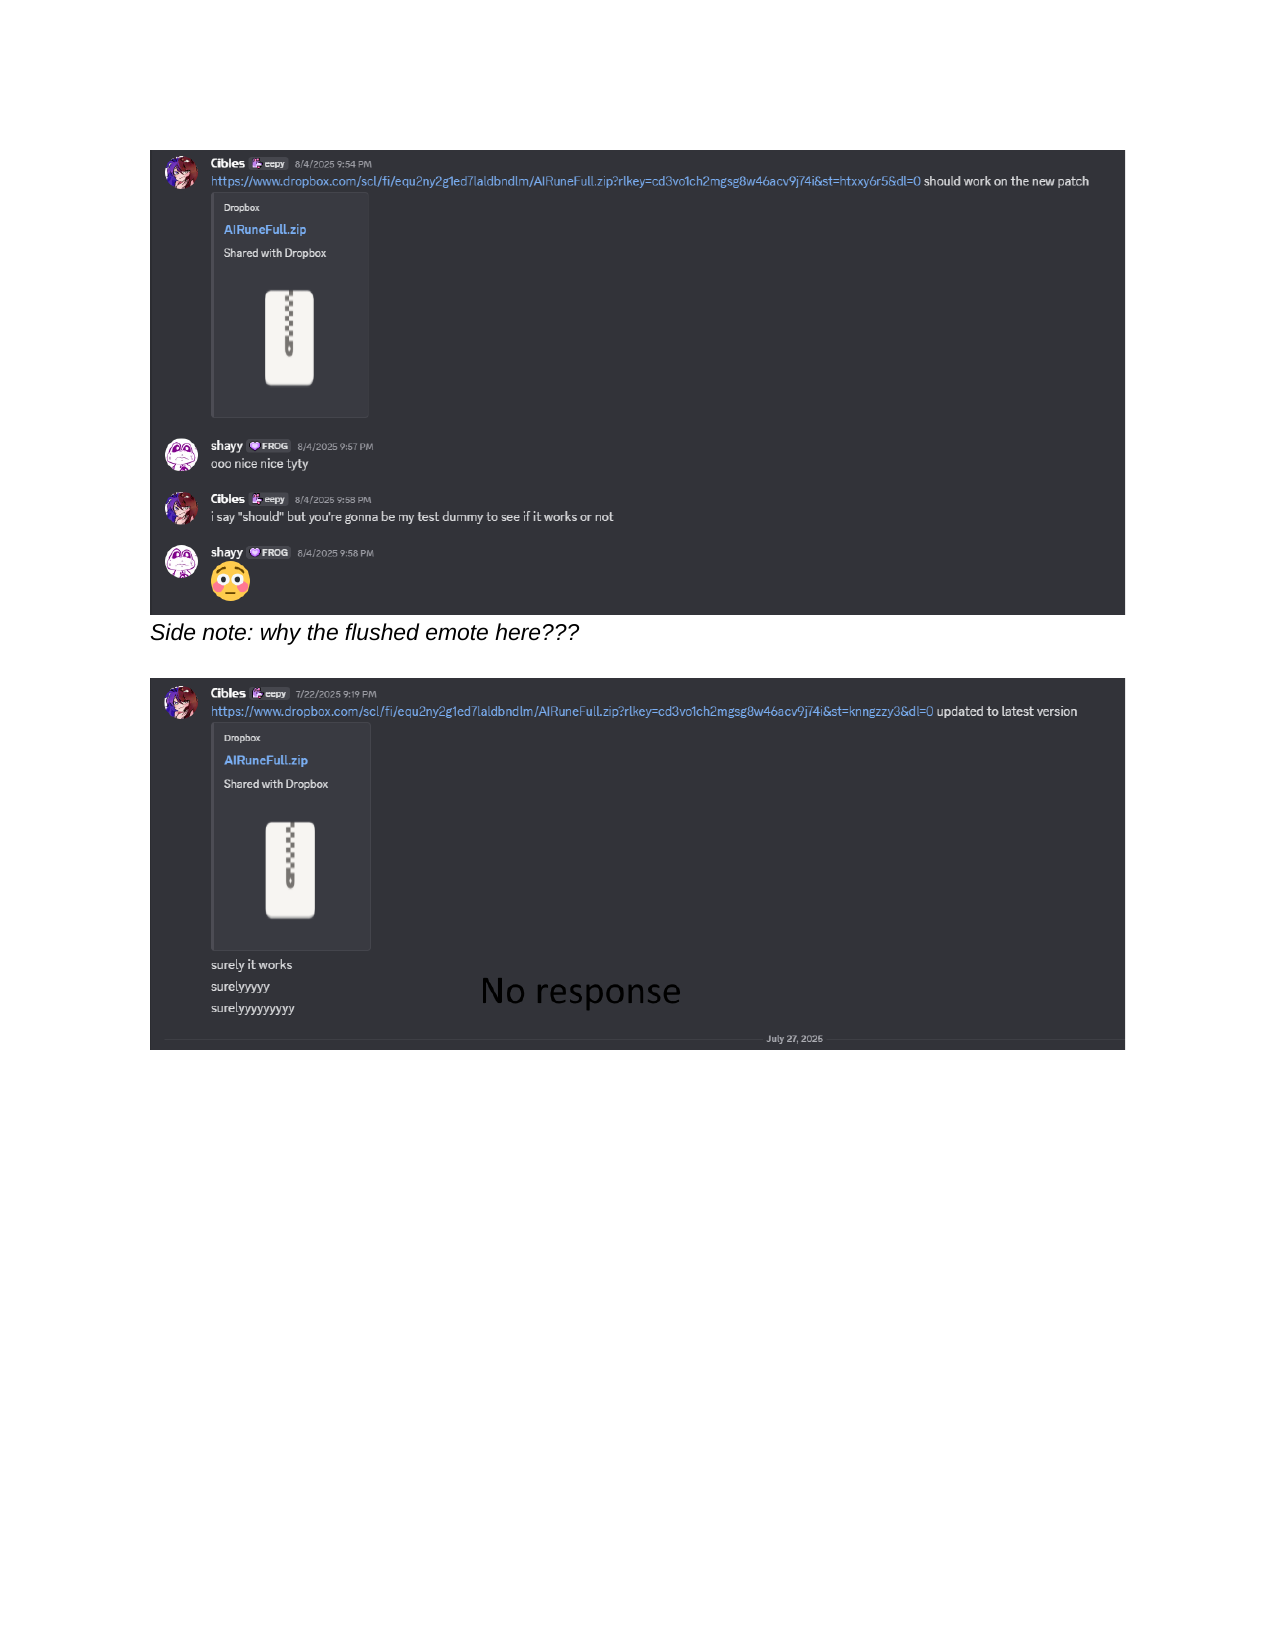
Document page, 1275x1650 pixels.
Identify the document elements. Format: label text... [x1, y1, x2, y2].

picture [150, 150, 1125, 615]
picture [150, 678, 1125, 1050]
text Side note: why the flushed emote here??? [150, 618, 1125, 645]
